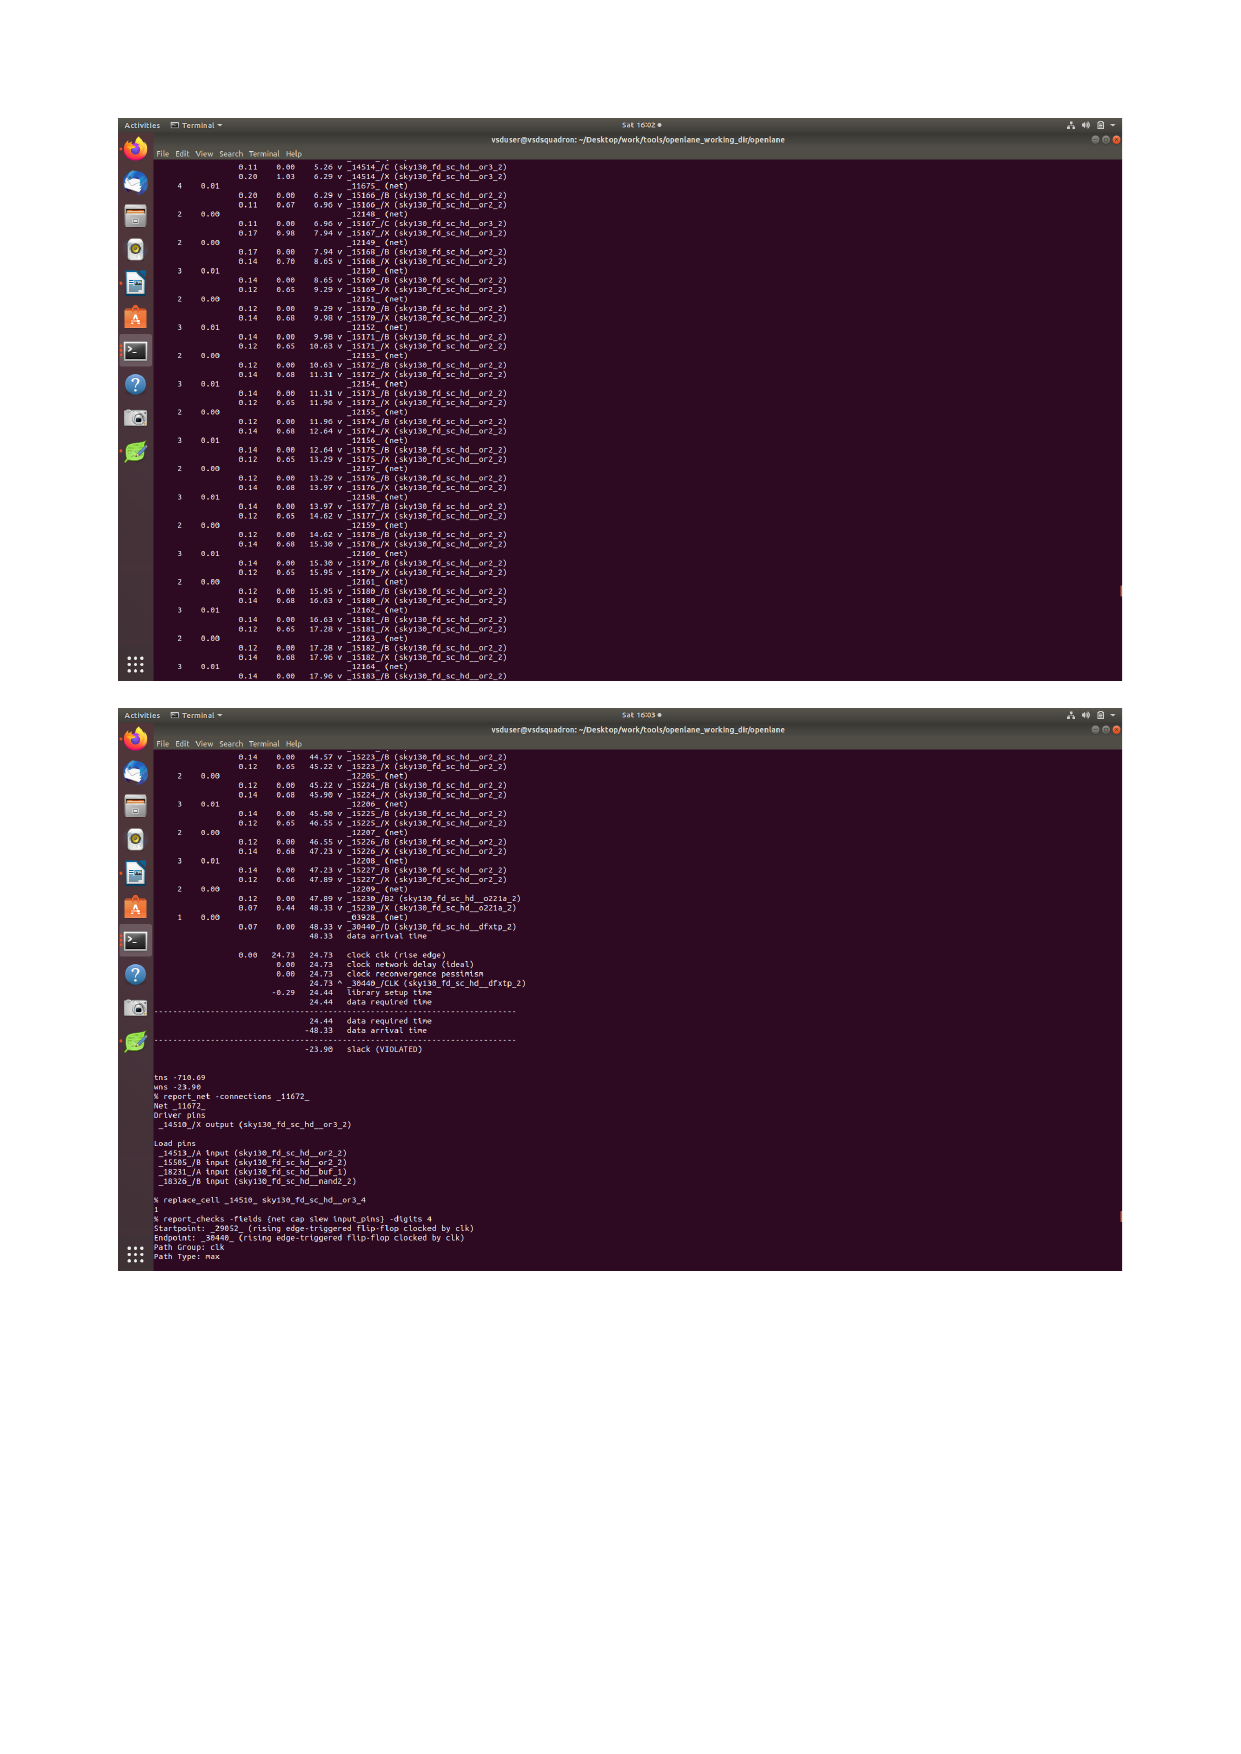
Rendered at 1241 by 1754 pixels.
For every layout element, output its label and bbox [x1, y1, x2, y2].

picture [118, 708, 1123, 1271]
picture [118, 118, 1123, 681]
